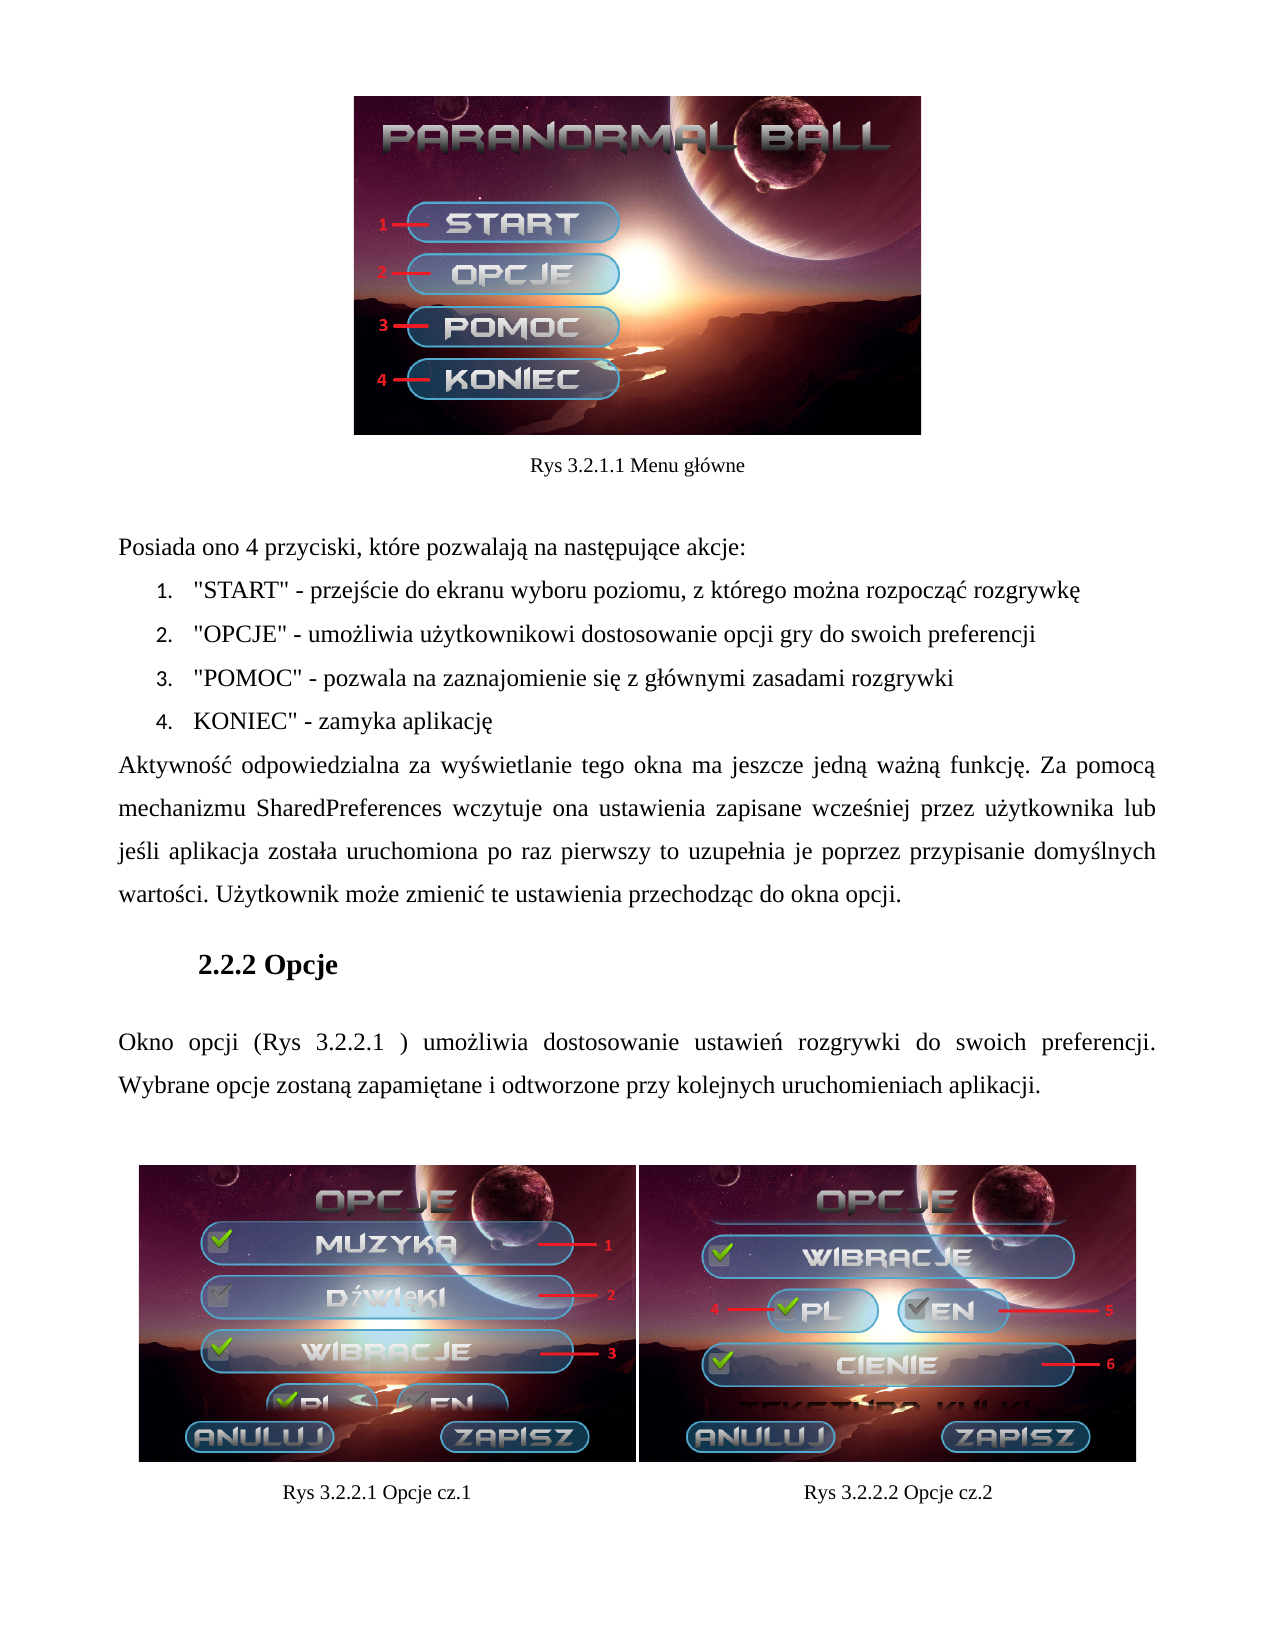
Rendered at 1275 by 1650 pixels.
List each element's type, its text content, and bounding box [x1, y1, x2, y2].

text Okno opcji (Rys 3.2.2.1 ) umożliwia dostosowanie ustawień rozgrywki do swoich preferencji. Wybrane opcje zostaną zapamiętane i odtworzone przy kolejnych uruchomieniach aplikacji. [118, 1027, 1157, 1099]
text Rys 3.2.2.1 Opcje cz.1 Rys 3.2.2.2 Opcje cz.2 [118, 1480, 1157, 1504]
list "POMOC" - pozwala na zaznajomienie się z głównymi zasadami rozgrywki [156, 663, 1157, 692]
list KONIEC" - zamyka aplikację [156, 706, 1157, 735]
picture [138, 1165, 636, 1462]
text Posiada ono 4 przyciski, które pozwalają na następujące akcje: [118, 532, 1157, 561]
list Aktywność odpowiedzialna za wyświetlanie tego okna ma jeszcze jedną ważną funkcję. Za pomocą mechanizmu SharedPreferences wczytuje ona ustawienia zapisane wcześniej przez użytkownika lub jeśli aplikacja została uruchomiona po raz pierwszy to uzupełnia je poprzez przypisanie domyślnych wartości. Użytkownik może zmienić te ustawienia przechodząc do okna opcji. [118, 750, 1157, 908]
picture [639, 1165, 1137, 1462]
picture [353, 96, 922, 435]
text Rys 3.2.1.1 Menu główne [118, 453, 1157, 477]
subtitle Opcje [191, 947, 1157, 981]
list "START" - przejście do ekranu wyboru poziomu, z którego można rozpocząć rozgrywkę [156, 576, 1157, 605]
list "OPCJE" - umożliwia użytkownikowi dostosowanie opcji gry do swoich preferencji [156, 619, 1157, 648]
